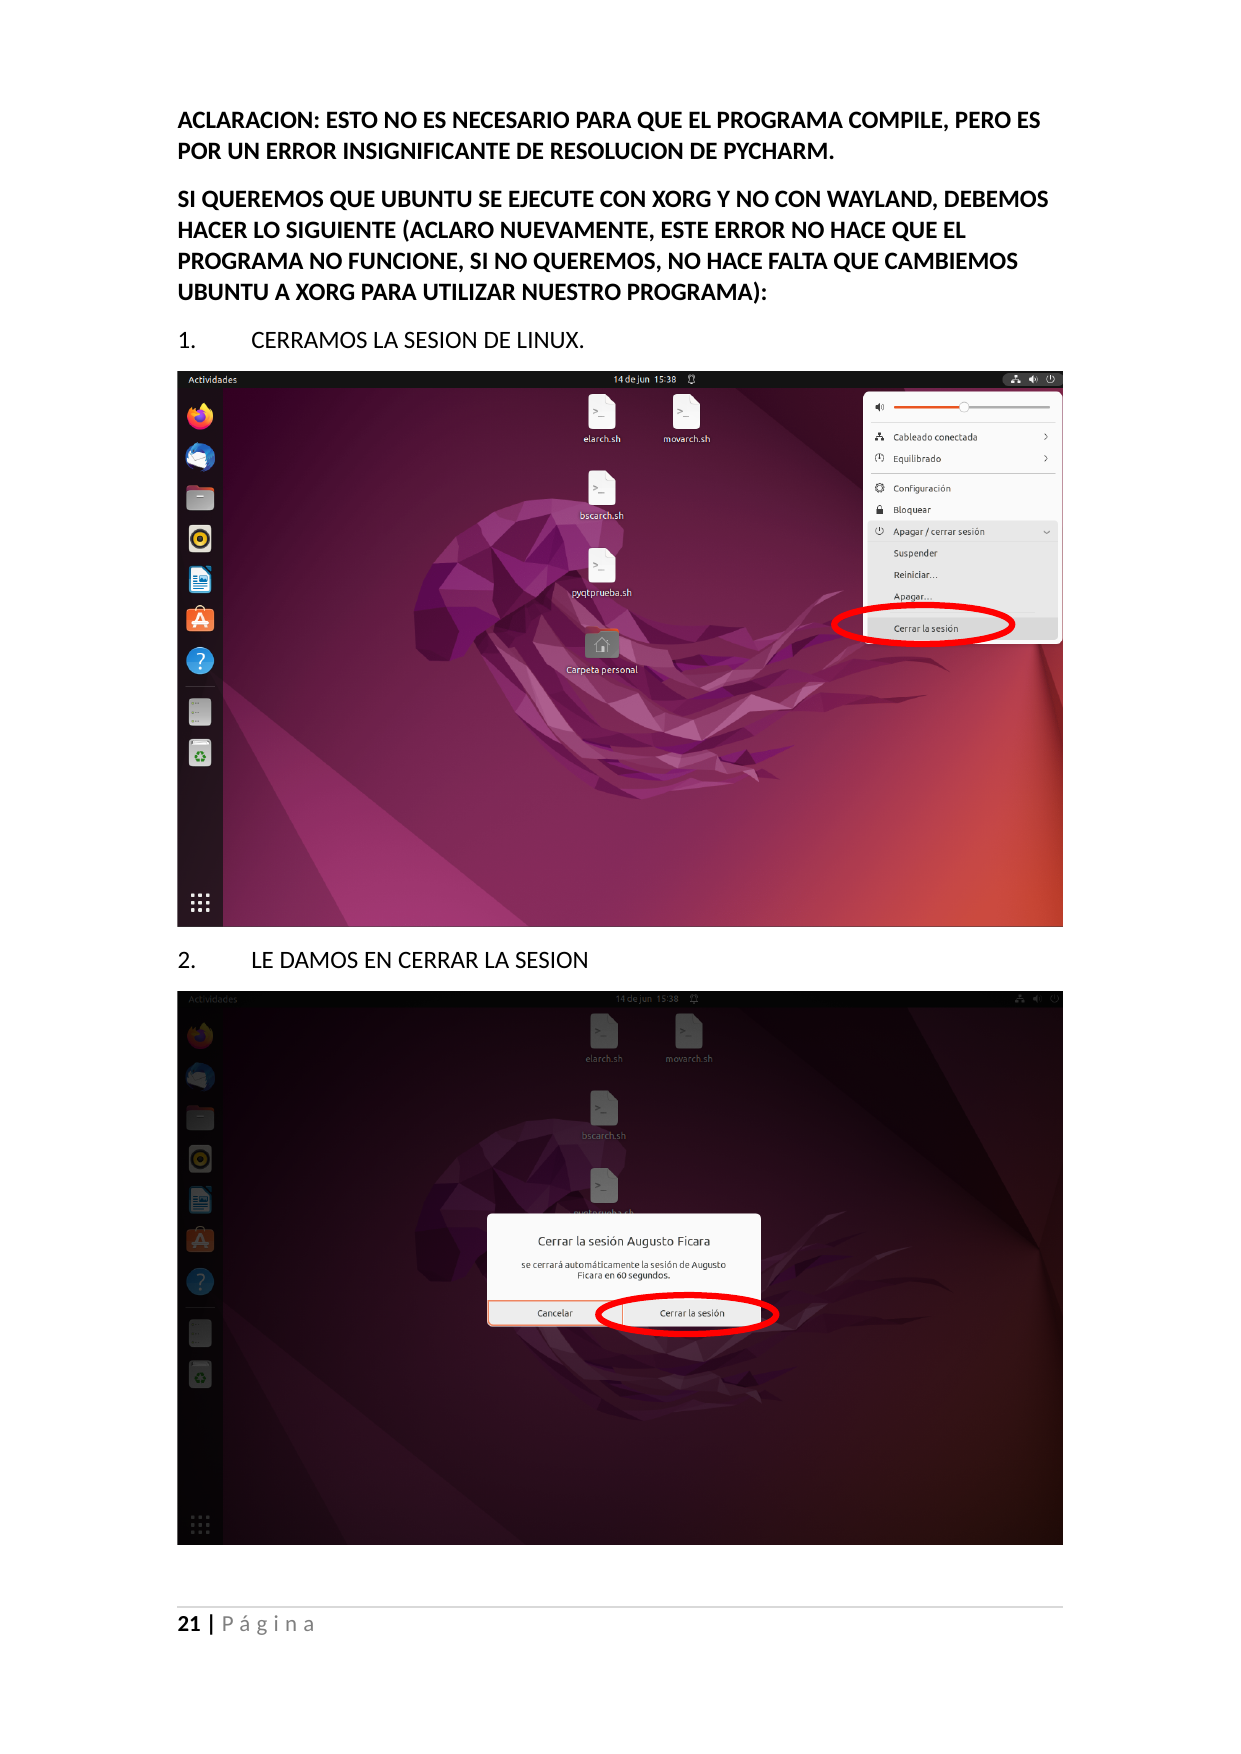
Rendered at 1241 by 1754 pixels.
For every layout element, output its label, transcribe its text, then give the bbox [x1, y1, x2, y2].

text SI QUEREMOS QUE UBUNTU SE EJECUTE CON XORG Y NO CON WAYLAND, DEBEMOS HACER LO SIGUIENTE (ACLARO NUEVAMENTE, ESTE ERROR NO HACE QUE EL PROGRAMA NO FUNCIONE, SI NO QUEREMOS, NO HACE FALTA QUE CAMBIEMOS UBUNTU A XORG PARA UTILIZAR NUESTRO PROGRAMA): [177, 183, 1063, 307]
text ACLARACION: ESTO NO ES NECESARIO PARA QUE EL PROGRAMA COMPILE, PERO ES POR UN ERROR INSIGNIFICANTE DE RESOLUCION DE PYCHARM. [177, 104, 1063, 166]
list CERRAMOS LA SESION DE LINUX. [177, 324, 1063, 354]
list LE DAMOS EN CERRAR LA SESION [177, 944, 1063, 975]
